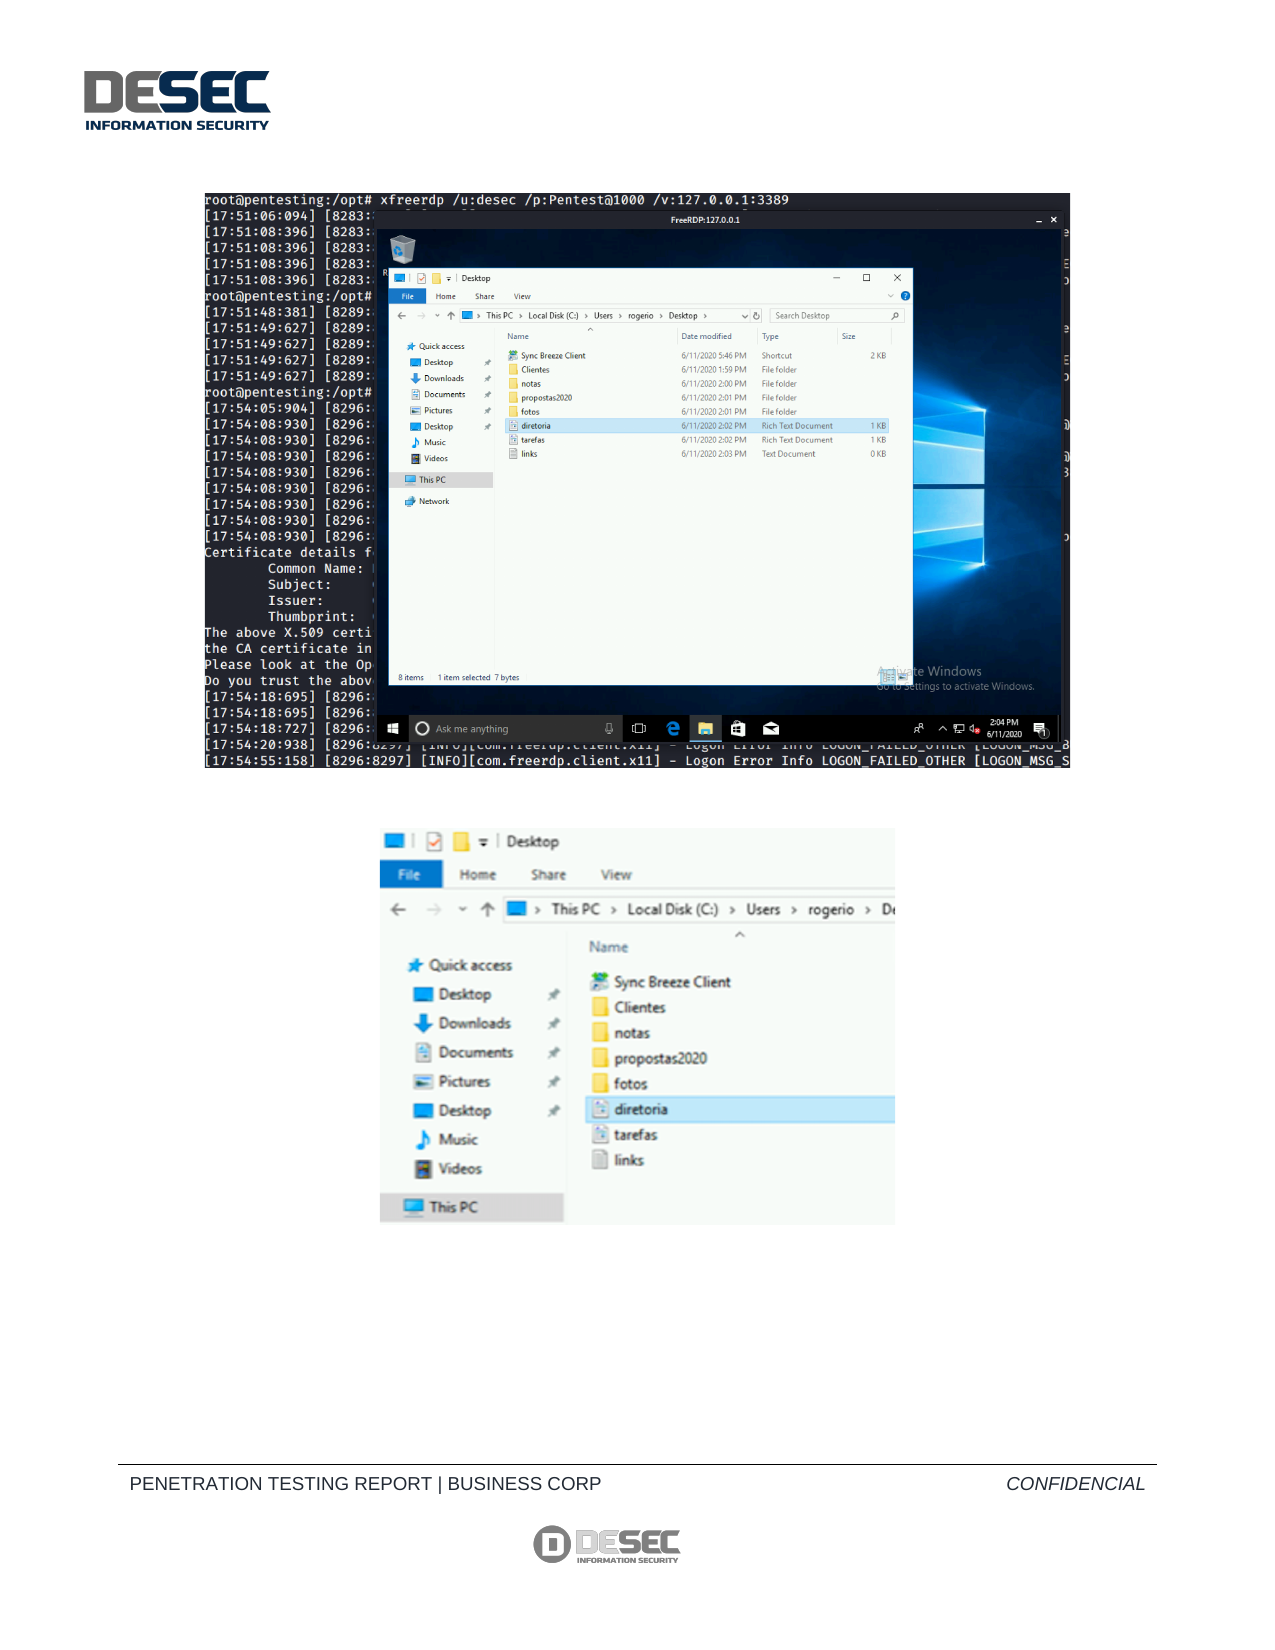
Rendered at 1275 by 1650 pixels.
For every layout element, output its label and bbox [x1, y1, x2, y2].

picture [204, 193, 1071, 768]
picture [531, 1520, 684, 1568]
picture [379, 828, 896, 1225]
picture [84, 71, 271, 130]
